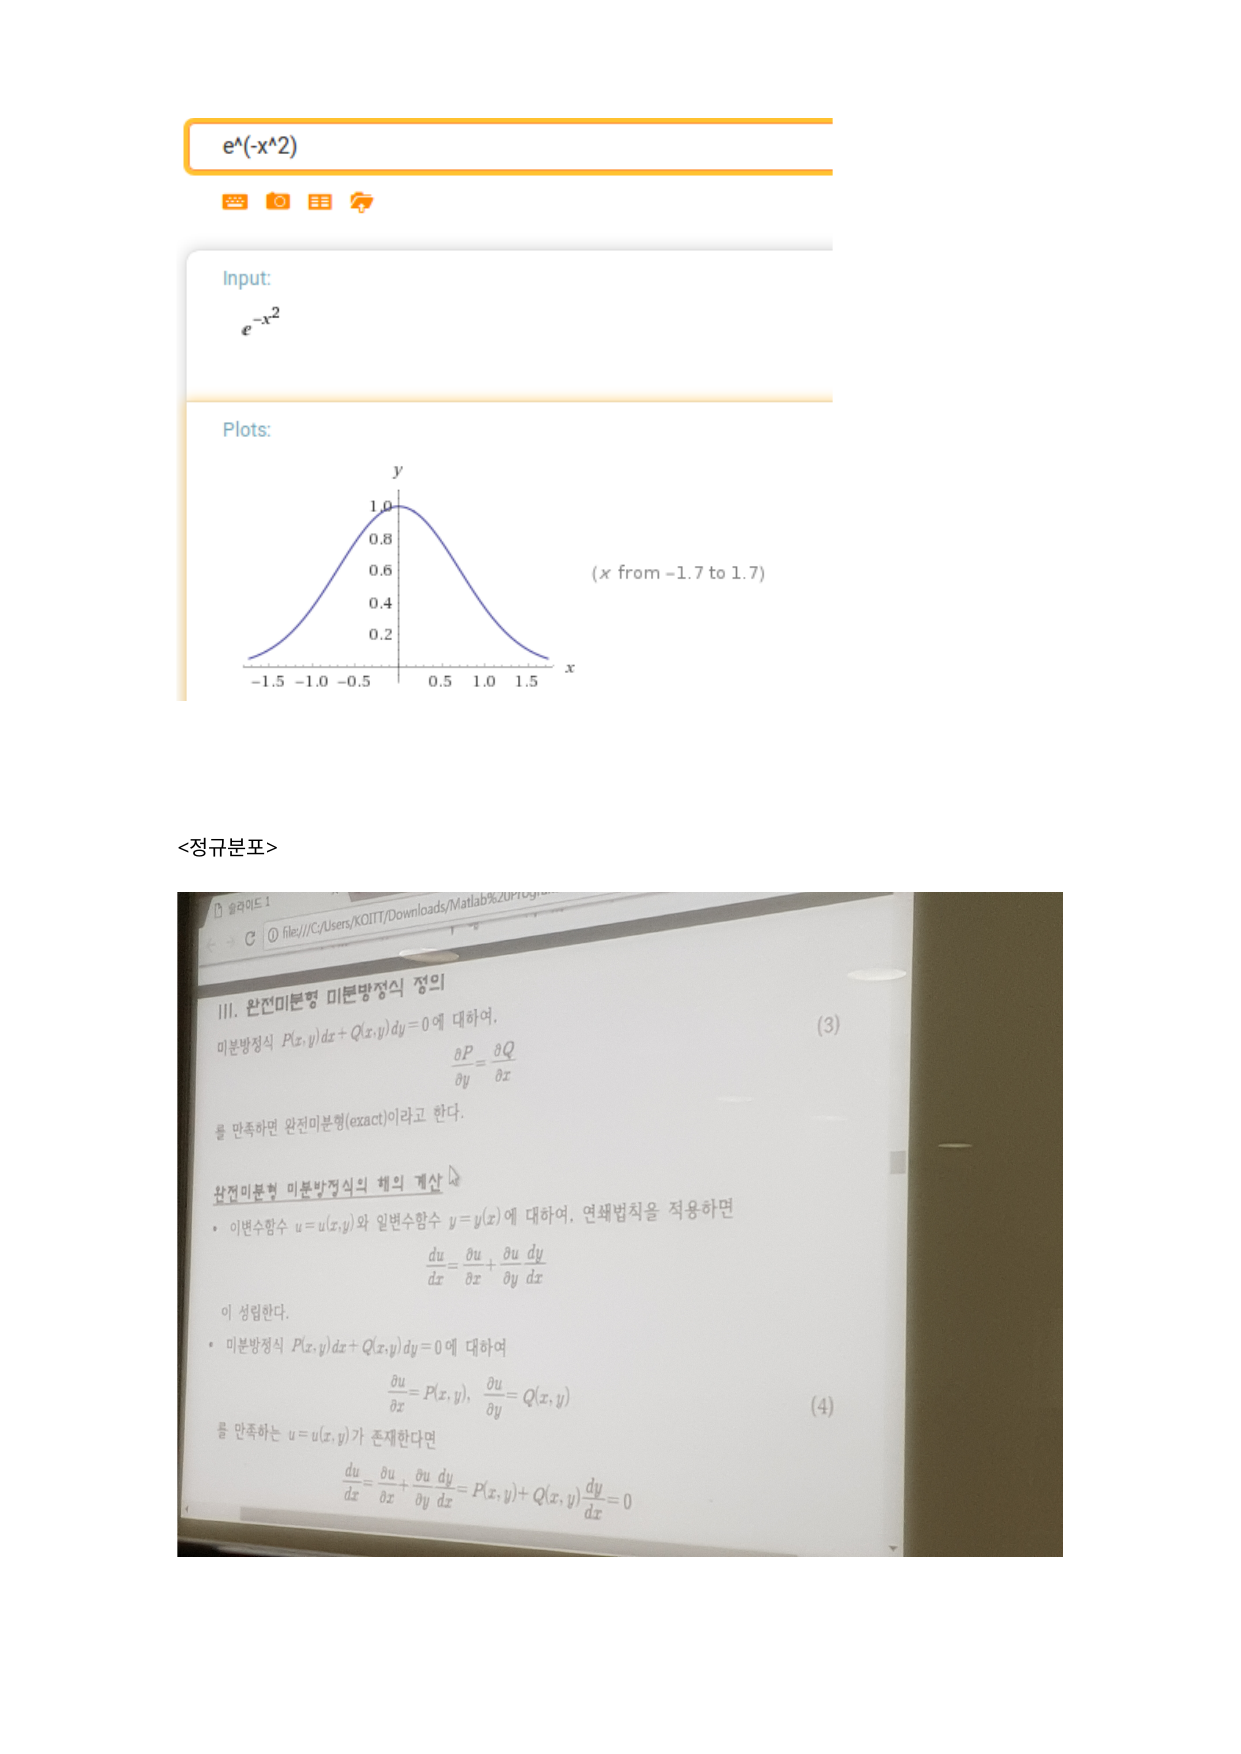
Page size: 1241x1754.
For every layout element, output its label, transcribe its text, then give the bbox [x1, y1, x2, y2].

text <정규분포> [177, 833, 1063, 862]
picture [176, 118, 833, 701]
picture [177, 892, 1063, 1557]
